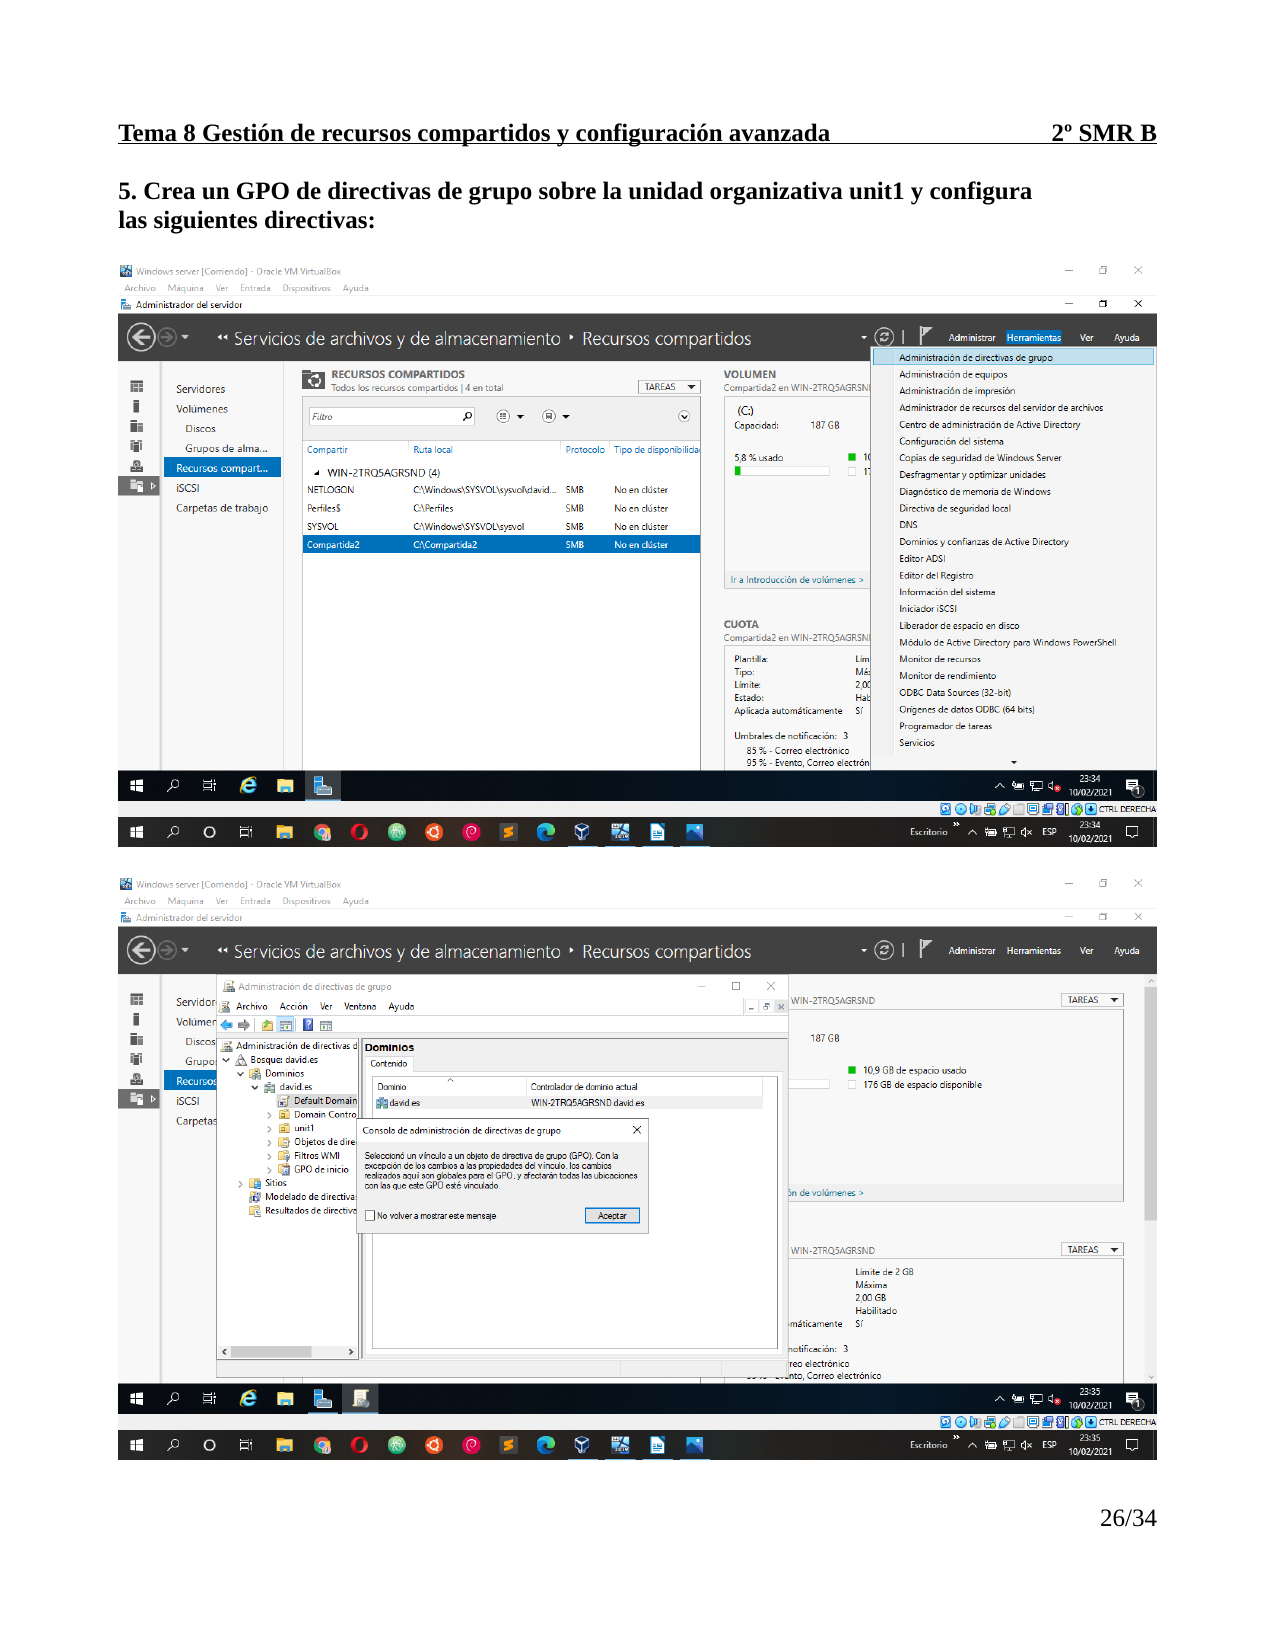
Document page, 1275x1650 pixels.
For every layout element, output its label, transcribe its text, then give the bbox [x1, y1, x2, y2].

text 5. Crea un GPO de directivas de grupo sobre la unidad organizativa unit1 y configura [118, 176, 1157, 205]
picture [118, 262, 1157, 847]
picture [118, 875, 1157, 1460]
text las siguientes directivas: [118, 205, 1157, 234]
